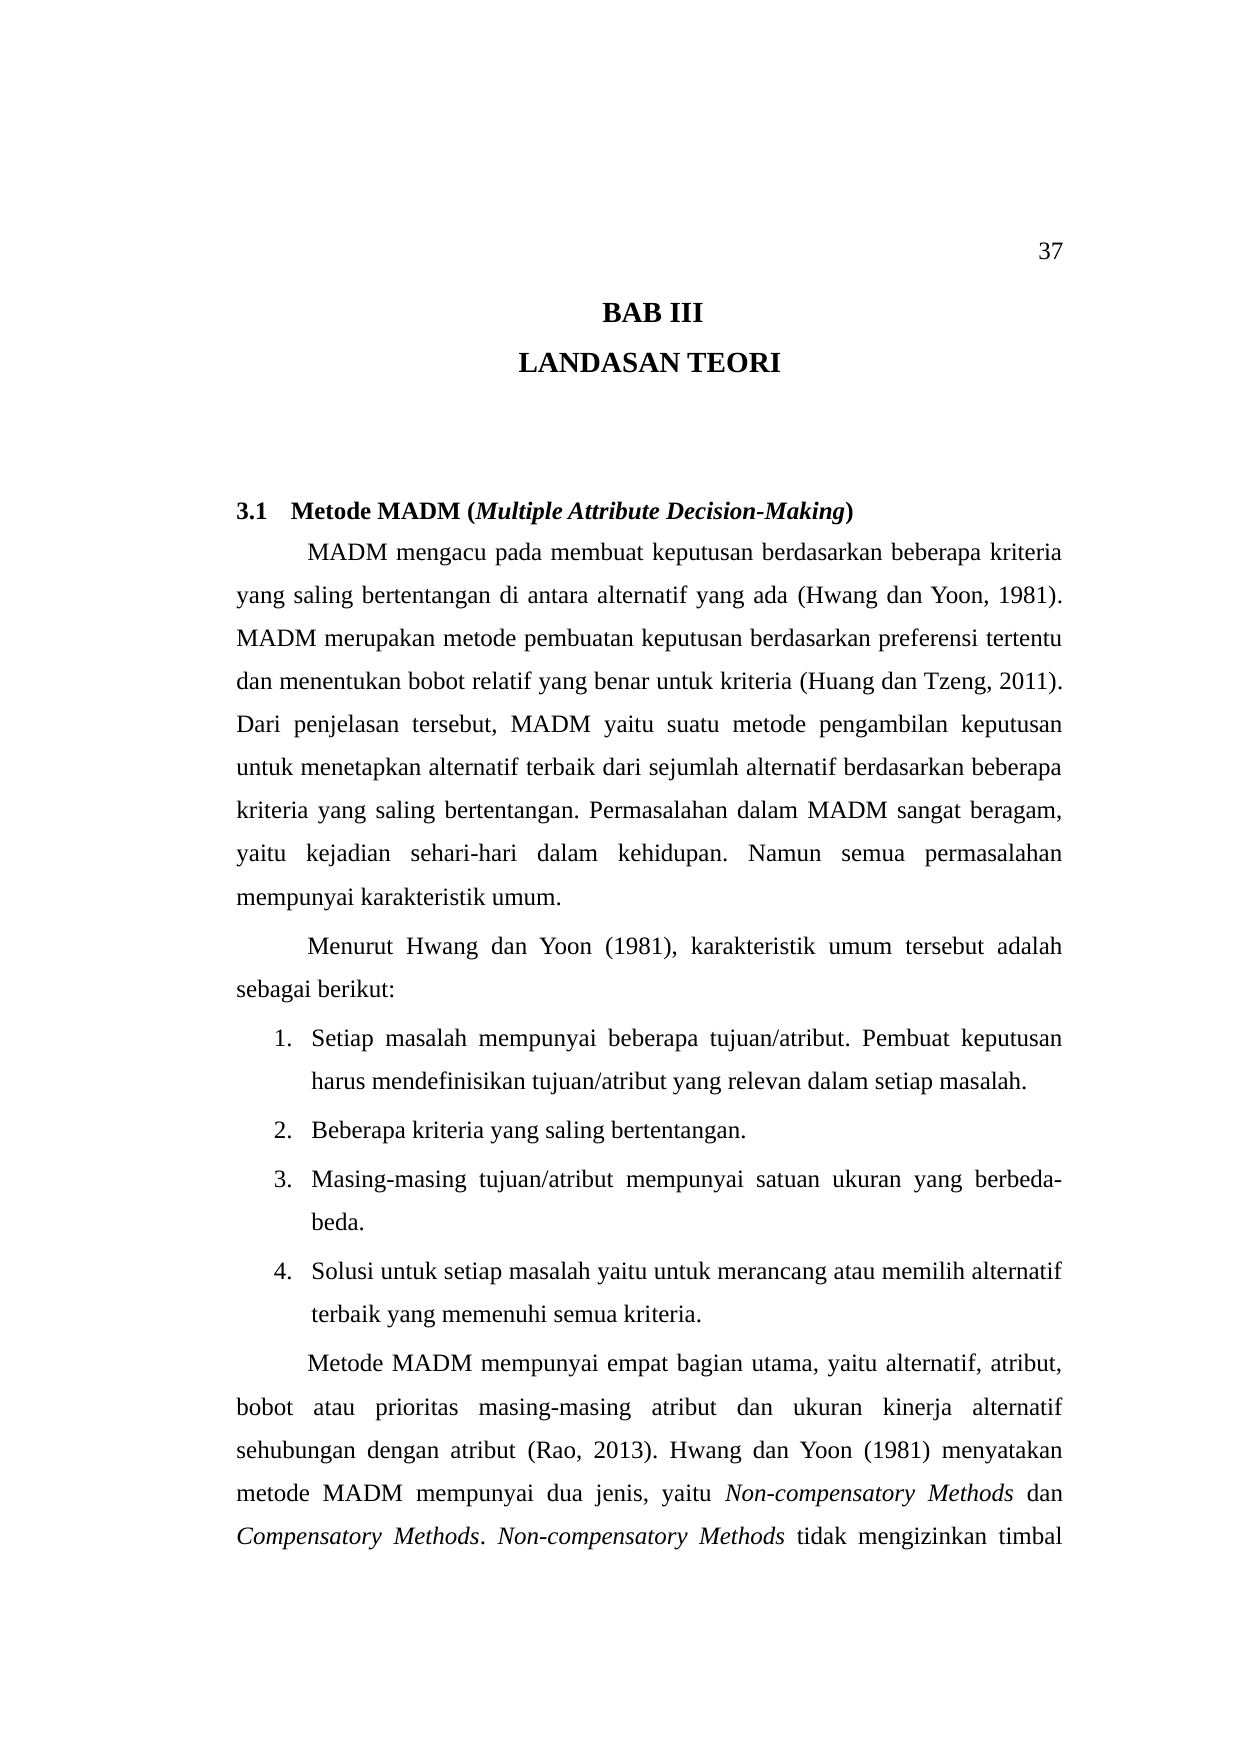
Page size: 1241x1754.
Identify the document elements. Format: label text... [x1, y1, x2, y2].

subtitle Bab III LANDASAN TEORI [236, 295, 1063, 379]
list Masing-masing tujuan/atribut mempunyai satuan ukuran yang berbeda-beda. [274, 1164, 1063, 1236]
text Menurut Hwang dan Yoon (1981), karakteristik umum tersebut adalah sebagai berikut: [236, 931, 1063, 1003]
list Setiap masalah mempunyai beberapa tujuan/atribut. Pembuat keputusan harus mendefinisikan tujuan/atribut yang relevan dalam setiap masalah. [274, 1023, 1063, 1095]
subtitle Metode MADM (Multiple Attribute Decision-Making) [236, 496, 1063, 525]
list Beberapa kriteria yang saling bertentangan. [274, 1115, 1063, 1144]
text Metode MADM mempunyai empat bagian utama, yaitu alternatif, atribut, bobot atau prioritas masing-masing atribut dan ukuran kinerja alternatif sehubungan dengan atribut (Rao, 2013). Hwang dan Yoon (1981) menyatakan metode MADM mempunyai dua jenis, yaitu Non-compensatory Methods dan Compensatory Methods. Non-compensatory Methods tidak mengizinkan timbal [236, 1348, 1063, 1550]
text MADM mengacu pada membuat keputusan berdasarkan beberapa kriteria yang saling bertentangan di antara alternatif yang ada (Hwang dan Yoon, 1981). MADM merupakan metode pembuatan keputusan berdasarkan preferensi tertentu dan menentukan bobot relatif yang benar untuk kriteria (Huang dan Tzeng, 2011). Dari penjelasan tersebut, MADM yaitu suatu metode pengambilan keputusan untuk menetapkan alternatif terbaik dari sejumlah alternatif berdasarkan beberapa kriteria yang saling bertentangan. Permasalahan dalam MADM sangat beragam, yaitu kejadian sehari-hari dalam kehidupan. Namun semua permasalahan mempunyai karakteristik umum. [236, 537, 1063, 910]
list Solusi untuk setiap masalah yaitu untuk merancang atau memilih alternatif terbaik yang memenuhi semua kriteria. [274, 1256, 1063, 1328]
